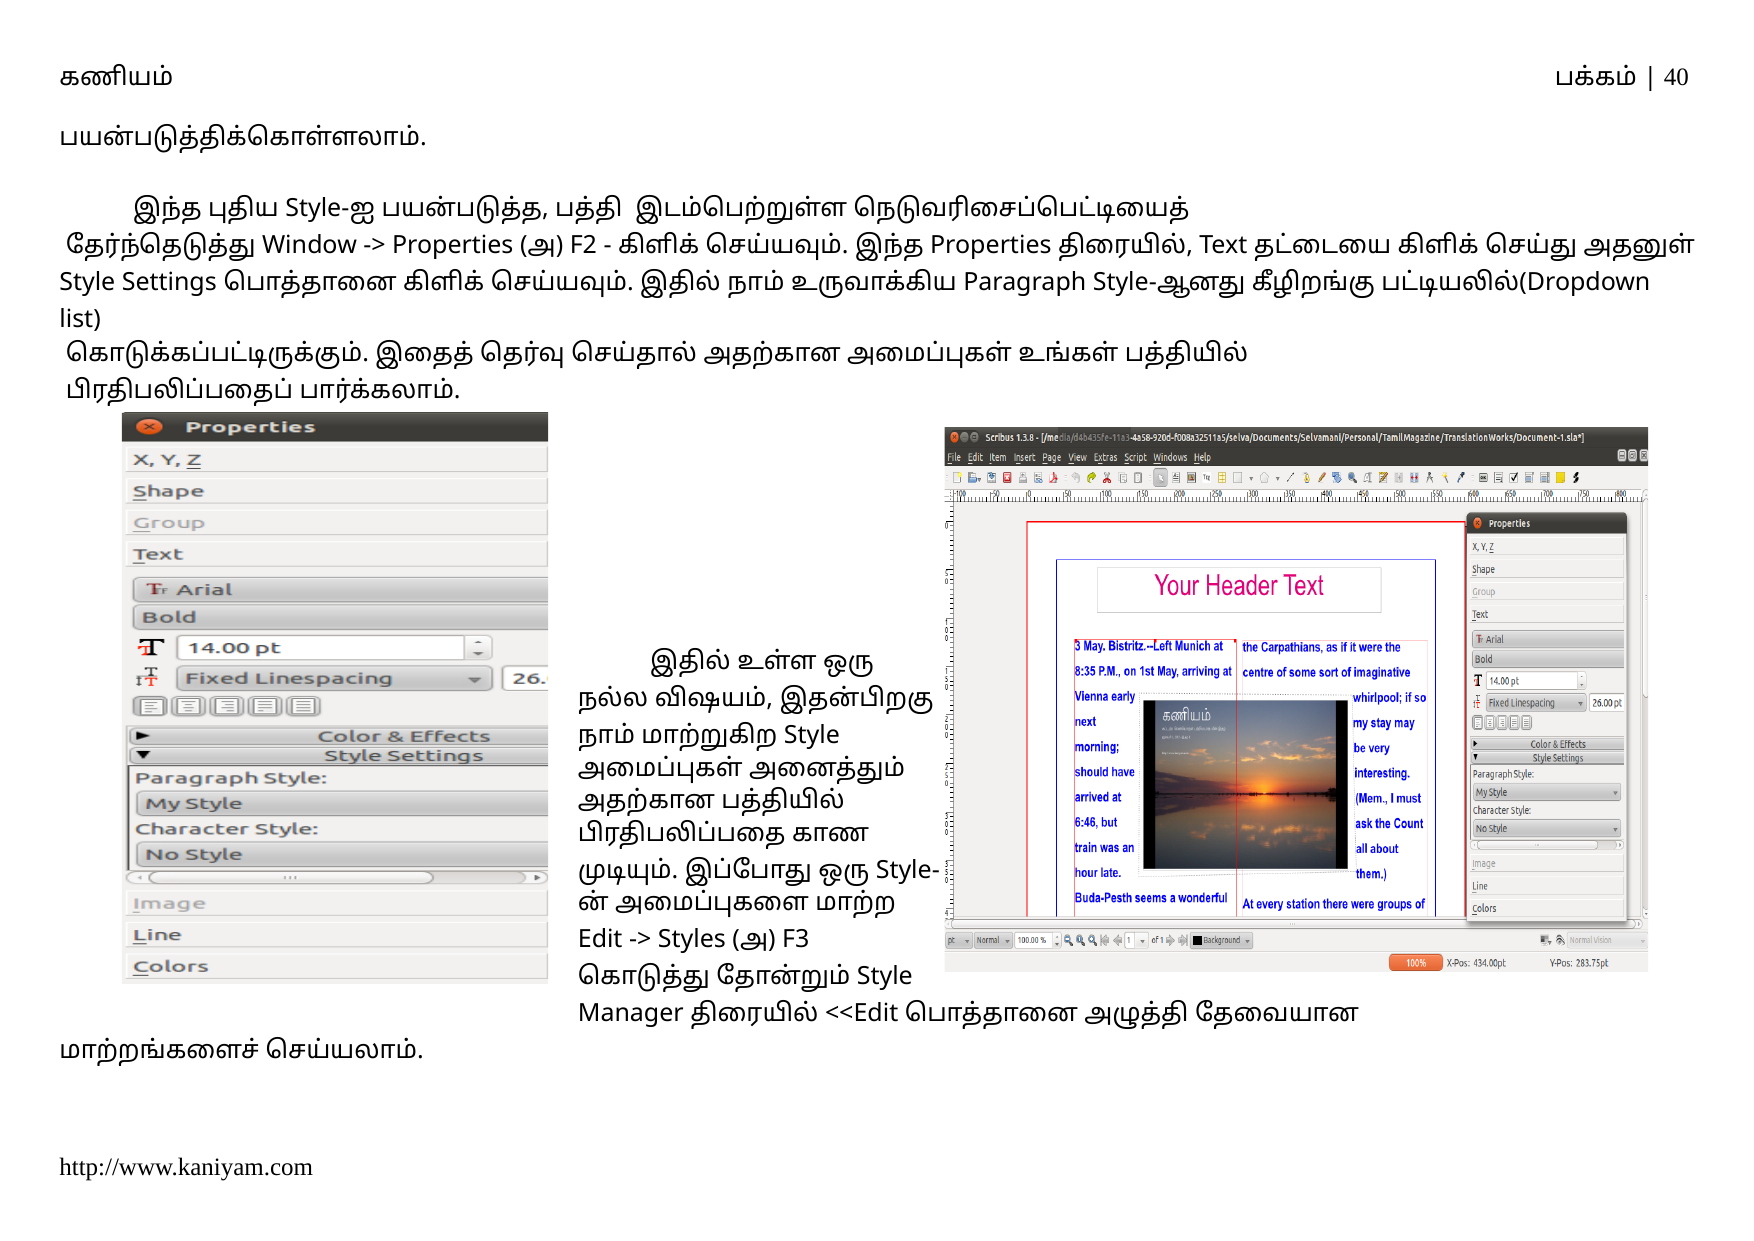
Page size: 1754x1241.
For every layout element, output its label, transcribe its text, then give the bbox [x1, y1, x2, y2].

text மாற்றங்களைச் செய்யலாம். [59, 1032, 1695, 1069]
text கொடுக்கப்பட்டிருக்கும். இதைத் தெர்வு செய்தால் அதற்கான அமைப்புகள் உங்கள் பத்தியில் [59, 334, 1695, 372]
text இந்த புதிய Style-ஐ பயன்படுத்த, பத்தி இடம்பெற்றுள்ள நெடுவரிசைப்பெட்டியைத் [59, 189, 1695, 227]
picture [944, 427, 1649, 972]
text பிரதிபலிப்பதைப் பார்க்கலாம். [59, 372, 1695, 408]
text தேர்ந்தெடுத்து Window -> Properties (அ) F2 - கிளிக் செய்யவும். இந்த Properties திரையில், Text தட்டையை கிளிக் செய்து அதனுள் Style Settings பொத்தானை கிளிக் செய்யவும். இதில் நாம் உருவாக்கிய Paragraph Style-ஆனது கீழிறங்கு பட்டியலில்(Dropdown list) [59, 227, 1695, 334]
picture [121, 412, 549, 984]
text பயன்படுத்திக்கொள்ளலாம். [59, 118, 1695, 156]
text இதில் உள்ள ஒரு நல்ல விஷயம், இதன்பிறகு நாம் மாற்றுகிற Style அமைப்புகள் அனைத்தும் அதற்கான பத்தியில் பிரதிபலிப்பதை காண முடியும். இப்போது ஒரு Style-ன் அமைப்புகளை மாற்ற Edit -> Styles (அ) F3 கொடுத்து தோன்றும் Style Manager திரையில் <<Edit பொத்தானை அழுத்தி தேவையான [59, 647, 1695, 1032]
